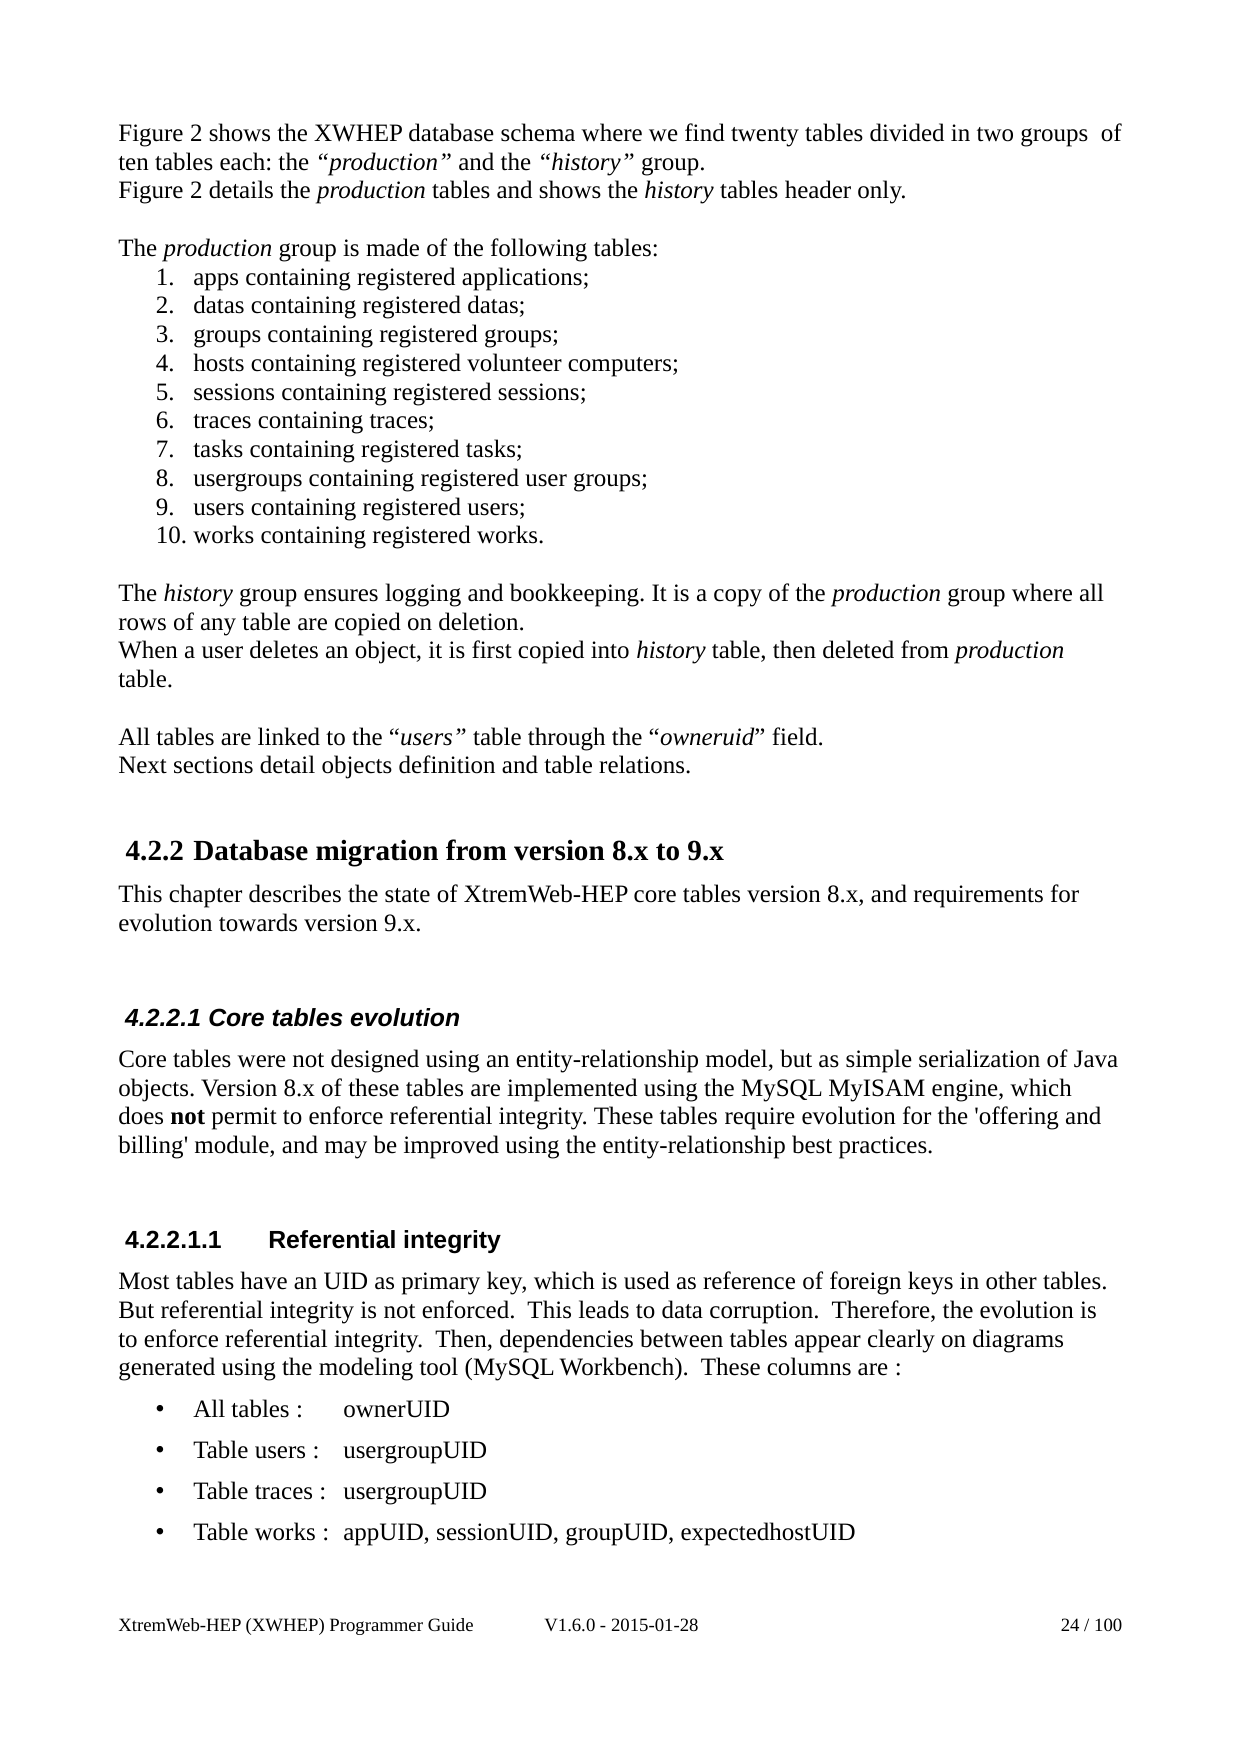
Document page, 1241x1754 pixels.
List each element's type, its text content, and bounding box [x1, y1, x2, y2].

text When a user deletes an object, it is first copied into history table, then deleted from production table. [118, 636, 1122, 693]
list Table traces : usergroupUID [156, 1476, 1122, 1505]
list usergroups containing registered user groups; [156, 463, 1122, 492]
list datas containing registered datas; [156, 291, 1122, 319]
text All tables are linked to the “users” table through the “owneruid” field. [118, 722, 1122, 751]
text Figure 2 details the production tables and shows the history tables header only. [118, 176, 1122, 204]
list hosts containing registered volunteer computers; [156, 348, 1122, 377]
text Most tables have an UID as primary key, which is used as reference of foreign keys in other tables. But referential integrity is not enforced. This leads to data corruption. Therefore, the evolution is to enforce referential integrity. Then, dependencies between tables appear clearly on diagrams generated using the modeling tool (MySQL Workbench). These columns are : [118, 1266, 1122, 1381]
list apps containing registered applications; [156, 262, 1122, 291]
list tasks containing registered tasks; [156, 434, 1122, 463]
subtitle Core tables evolution [118, 1003, 1122, 1031]
text This chapter describes the state of XtremWeb-HEP core tables version 8.x, and requirements for evolution towards version 9.x. [118, 879, 1122, 937]
list traces containing traces; [156, 406, 1122, 434]
text The history group ensures logging and bookkeeping. It is a copy of the production group where all rows of any table are copied on deletion. [118, 578, 1122, 636]
list All tables : ownerUID [156, 1394, 1122, 1422]
subtitle Database migration from version 8.x to 9.x [118, 833, 1122, 867]
text The production group is made of the following tables: [118, 233, 1122, 262]
subtitle Referential integrity [118, 1225, 1122, 1254]
list groups containing registered groups; [156, 319, 1122, 348]
text Figure 2 shows the XWHEP database schema where we find twenty tables divided in two groups of ten tables each: the “production” and the “history” group. [118, 118, 1122, 176]
text Core tables were not designed using an entity-relationship model, but as simple serialization of Java objects. Version 8.x of these tables are implemented using the MySQL MyISAM engine, which does not permit to enforce referential integrity. These tables require evolution for the 'offering and billing' module, and may be improved using the entity-relationship best practices. [118, 1044, 1122, 1159]
list sessions containing registered sessions; [156, 377, 1122, 406]
list Table users : usergroupUID [156, 1435, 1122, 1464]
text Next sections detail objects definition and table relations. [118, 751, 1122, 779]
list users containing registered users; [156, 492, 1122, 521]
list Table works : appUID, sessionUID, groupUID, expectedhostUID [156, 1517, 1122, 1546]
list works containing registered works. [156, 521, 1122, 549]
